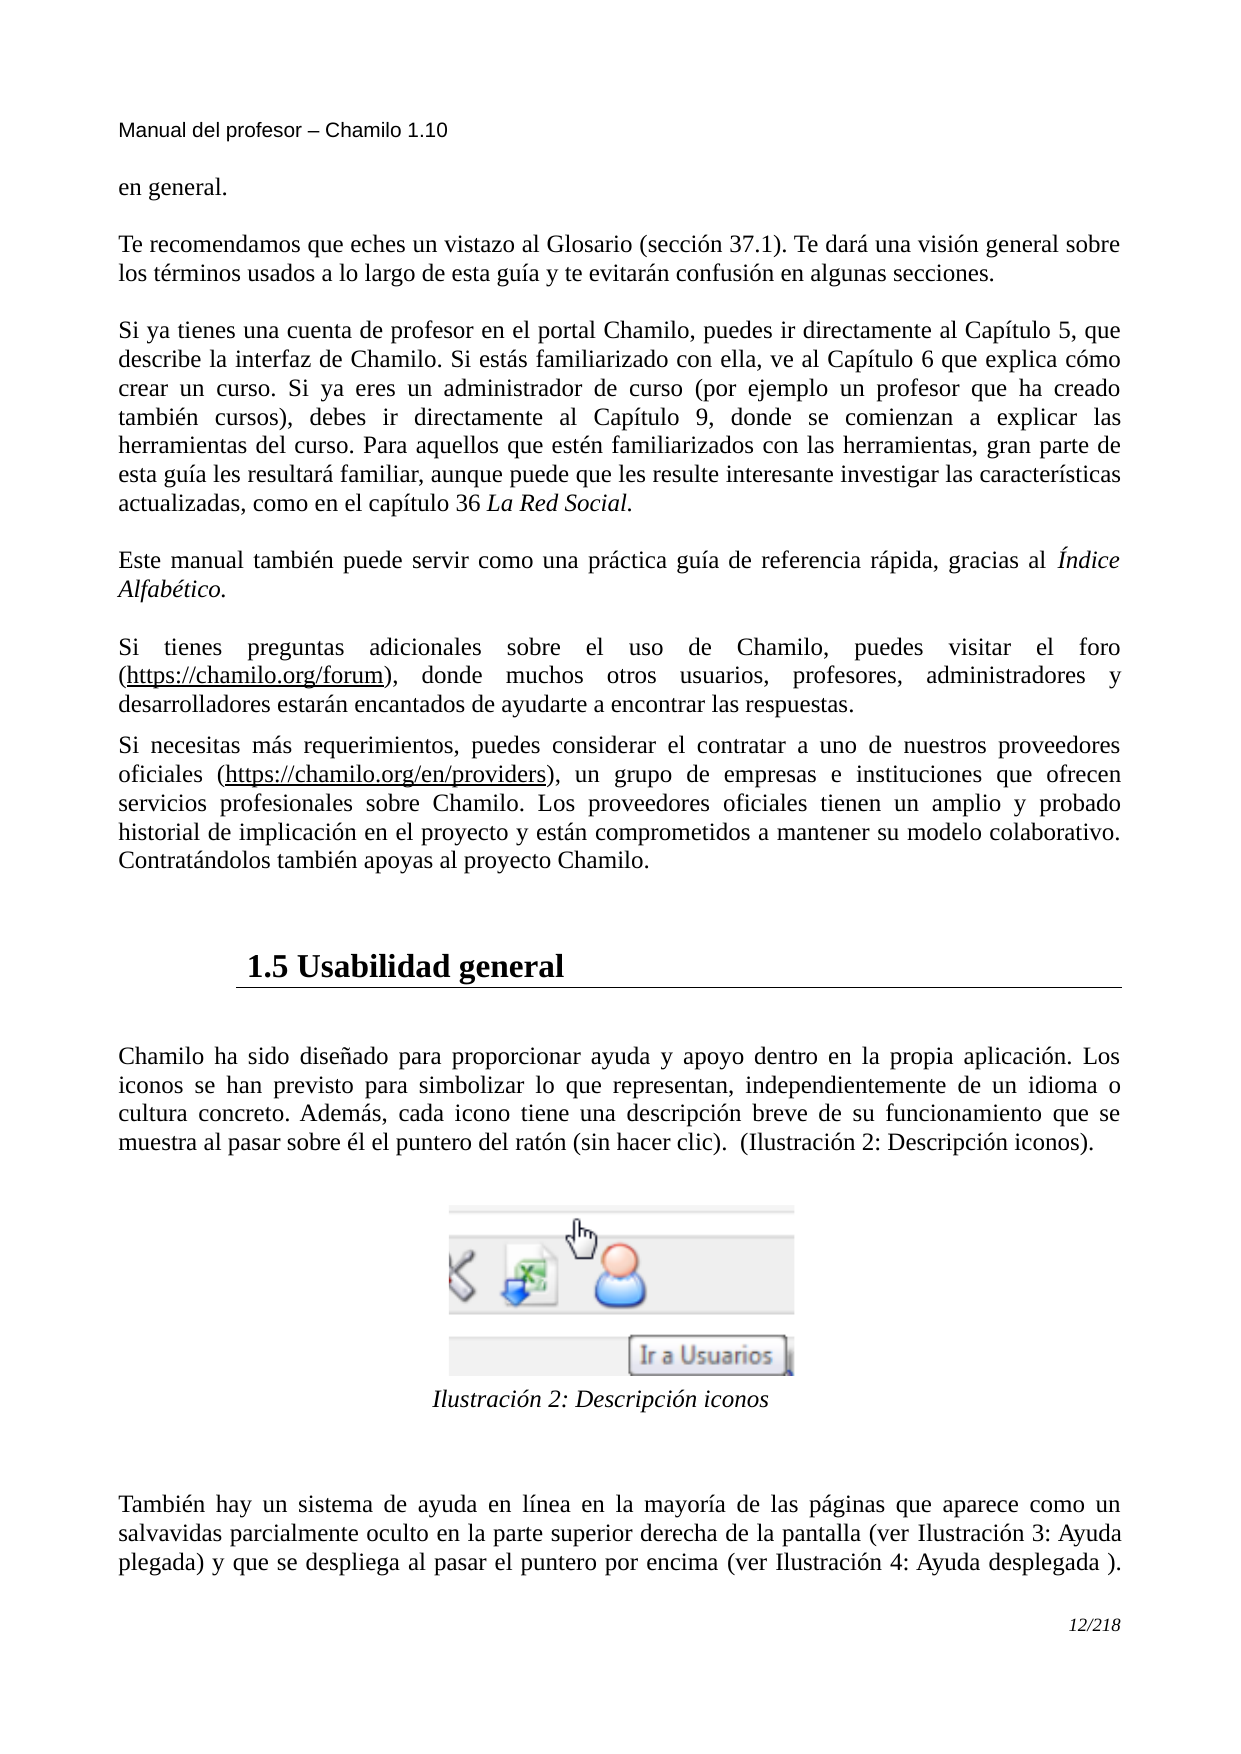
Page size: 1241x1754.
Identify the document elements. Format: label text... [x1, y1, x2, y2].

text Si tienes preguntas adicionales sobre el uso de Chamilo, puedes visitar el foro (https://chamilo.org/forum), donde muchos otros usuarios, profesores, administradores y desarrolladores estarán encantados de ayudarte a encontrar las respuestas. [118, 632, 1122, 718]
text Ilustración 2: Descripción iconos [432, 1384, 808, 1413]
text Si necesitas más requerimientos, puedes considerar el contratar a uno de nuestros proveedores oficiales (https://chamilo.org/en/providers), un grupo de empresas e instituciones que ofrecen servicios profesionales sobre Chamilo. Los proveedores oficiales tienen un amplio y probado historial de implicación en el proyecto y están comprometidos a mantener su modelo colaborativo. Contratándolos también apoyas al proyecto Chamilo. [118, 730, 1122, 874]
text Este manual también puede servir como una práctica guía de referencia rápida, gracias al Índice Alfabético. [118, 545, 1122, 603]
subtitle Usabilidad general [236, 947, 1122, 987]
text También hay un sistema de ayuda en línea en la mayoría de las páginas que aparece como un salvavidas parcialmente oculto en la parte superior derecha de la pantalla (ver Ilustración 3: Ayuda plegada) y que se despliega al pasar el puntero por encima (ver Ilustración 4: Ayuda desplegada ). [118, 1489, 1122, 1575]
text Chamilo ha sido diseñado para proporcionar ayuda y apoyo dentro en la propia aplicación. Los iconos se han previsto para simbolizar lo que representan, independientemente de un idioma o cultura concreto. Además, cada icono tiene una descripción breve de su funcionamiento que se muestra al pasar sobre él el puntero del ratón (sin hacer clic). (Ilustración 2: Descripción iconos). [118, 1041, 1122, 1156]
text Si ya tienes una cuenta de profesor en el portal Chamilo, puedes ir directamente al Capítulo 5, que describe la interfaz de Chamilo. Si estás familiarizado con ella, ve al Capítulo 6 que explica cómo crear un curso. Si ya eres un administrador de curso (por ejemplo un profesor que ha creado también cursos), debes ir directamente al Capítulo 9, donde se comienzan a explicar las herramientas del curso. Para aquellos que estén familiarizados con las herramientas, gran parte de esta guía les resultará familiar, aunque puede que les resulte interesante investigar las características actualizadas, como en el capítulo 36 La Red Social. [118, 315, 1122, 517]
text Te recomendamos que eches un vistazo al Glosario (sección 37.1). Te dará una visión general sobre los términos usados a lo largo de esta guía y te evitarán confusión en algunas secciones. [118, 229, 1122, 287]
picture [448, 1205, 795, 1376]
text en general. [118, 172, 1122, 200]
